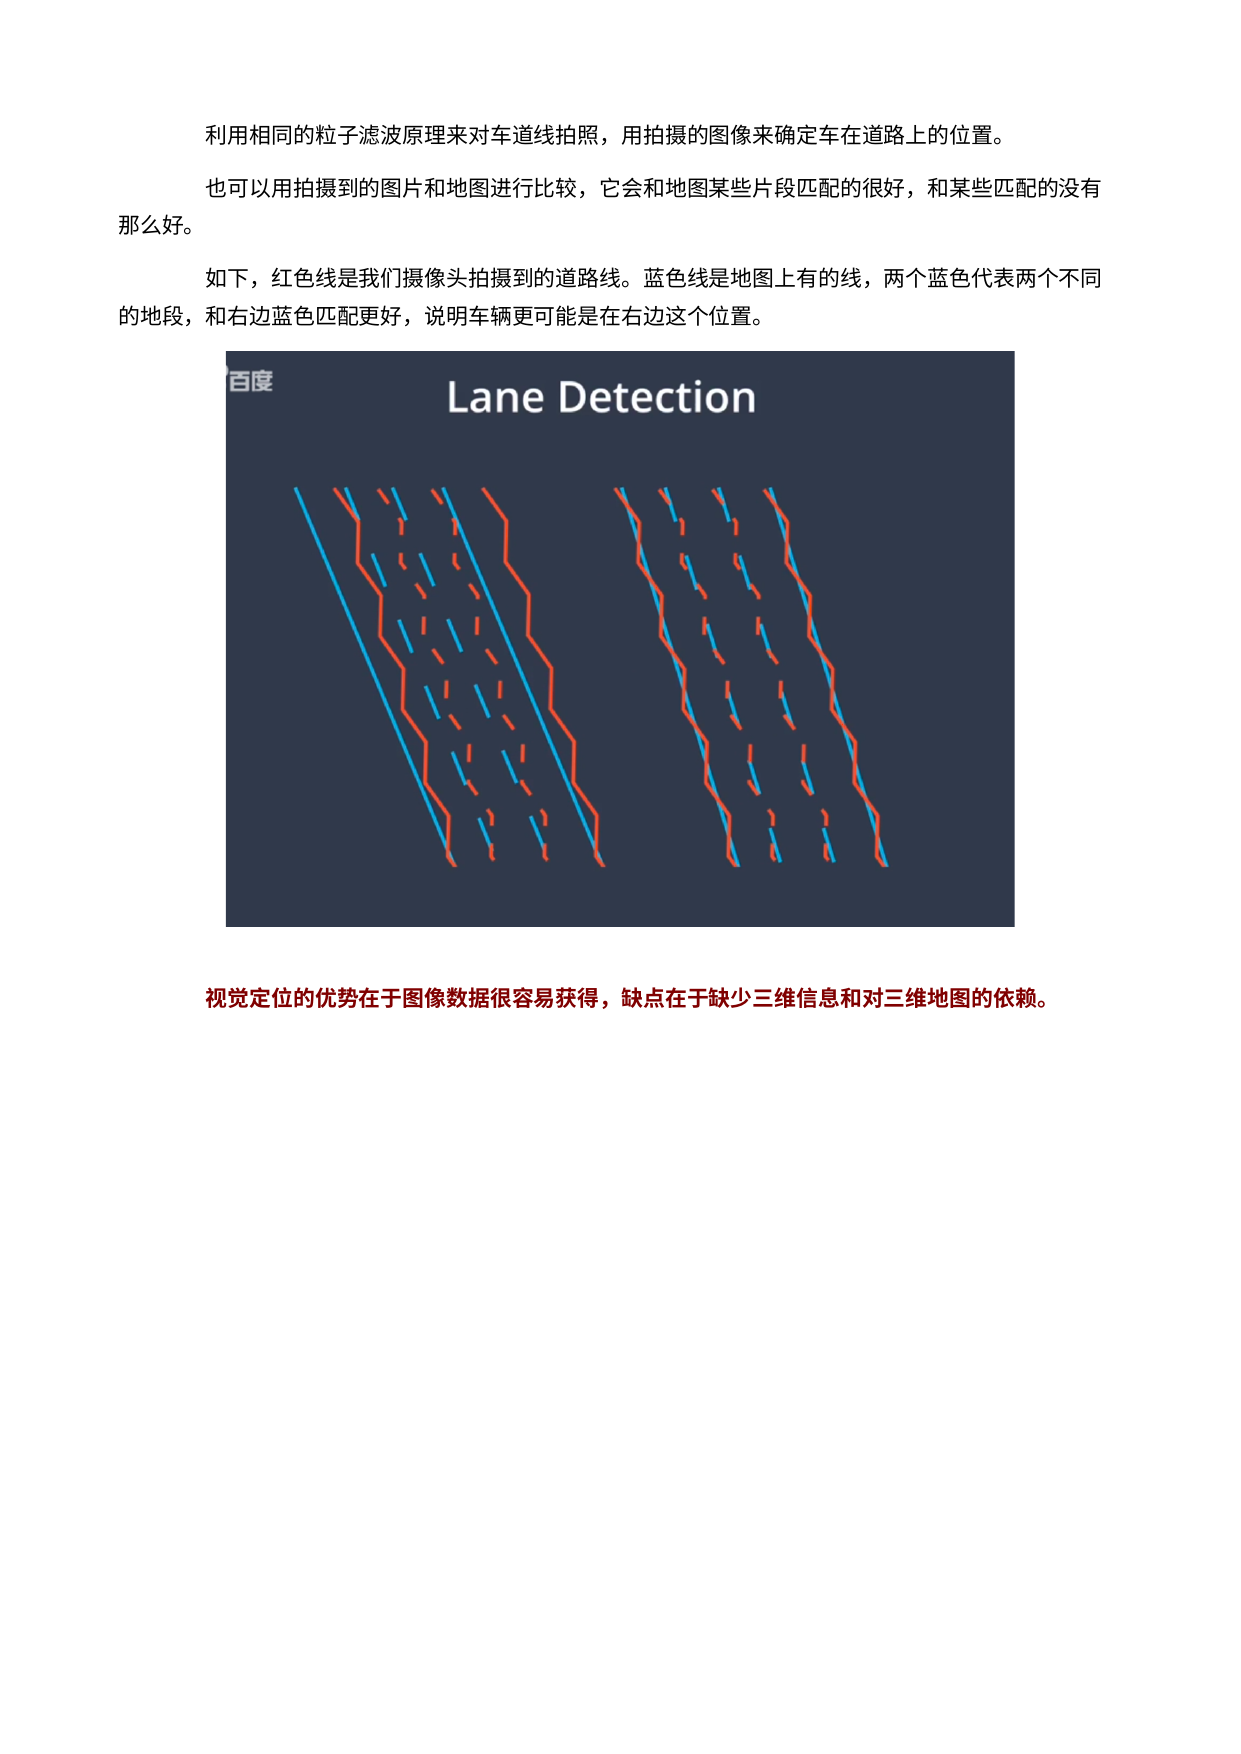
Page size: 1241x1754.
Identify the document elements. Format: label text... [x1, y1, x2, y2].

text 利用相同的粒子滤波原理来对车道线拍照，用拍摄的图像来确定车在道路上的位置。 [118, 118, 1122, 150]
text 如下，红色线是我们摄像头拍摄到的道路线。蓝色线是地图上有的线，两个蓝色代表两个不同的地段，和右边蓝色匹配更好，说明车辆更可能是在右边这个位置。 [118, 261, 1122, 331]
picture [225, 351, 1015, 927]
text 视觉定位的优势在于图像数据很容易获得，缺点在于缺少三维信息和对三维地图的依赖。 [118, 981, 1122, 1013]
text 也可以用拍摄到的图片和地图进行比较，它会和地图某些片段匹配的很好，和某些匹配的没有那么好。 [118, 171, 1122, 240]
